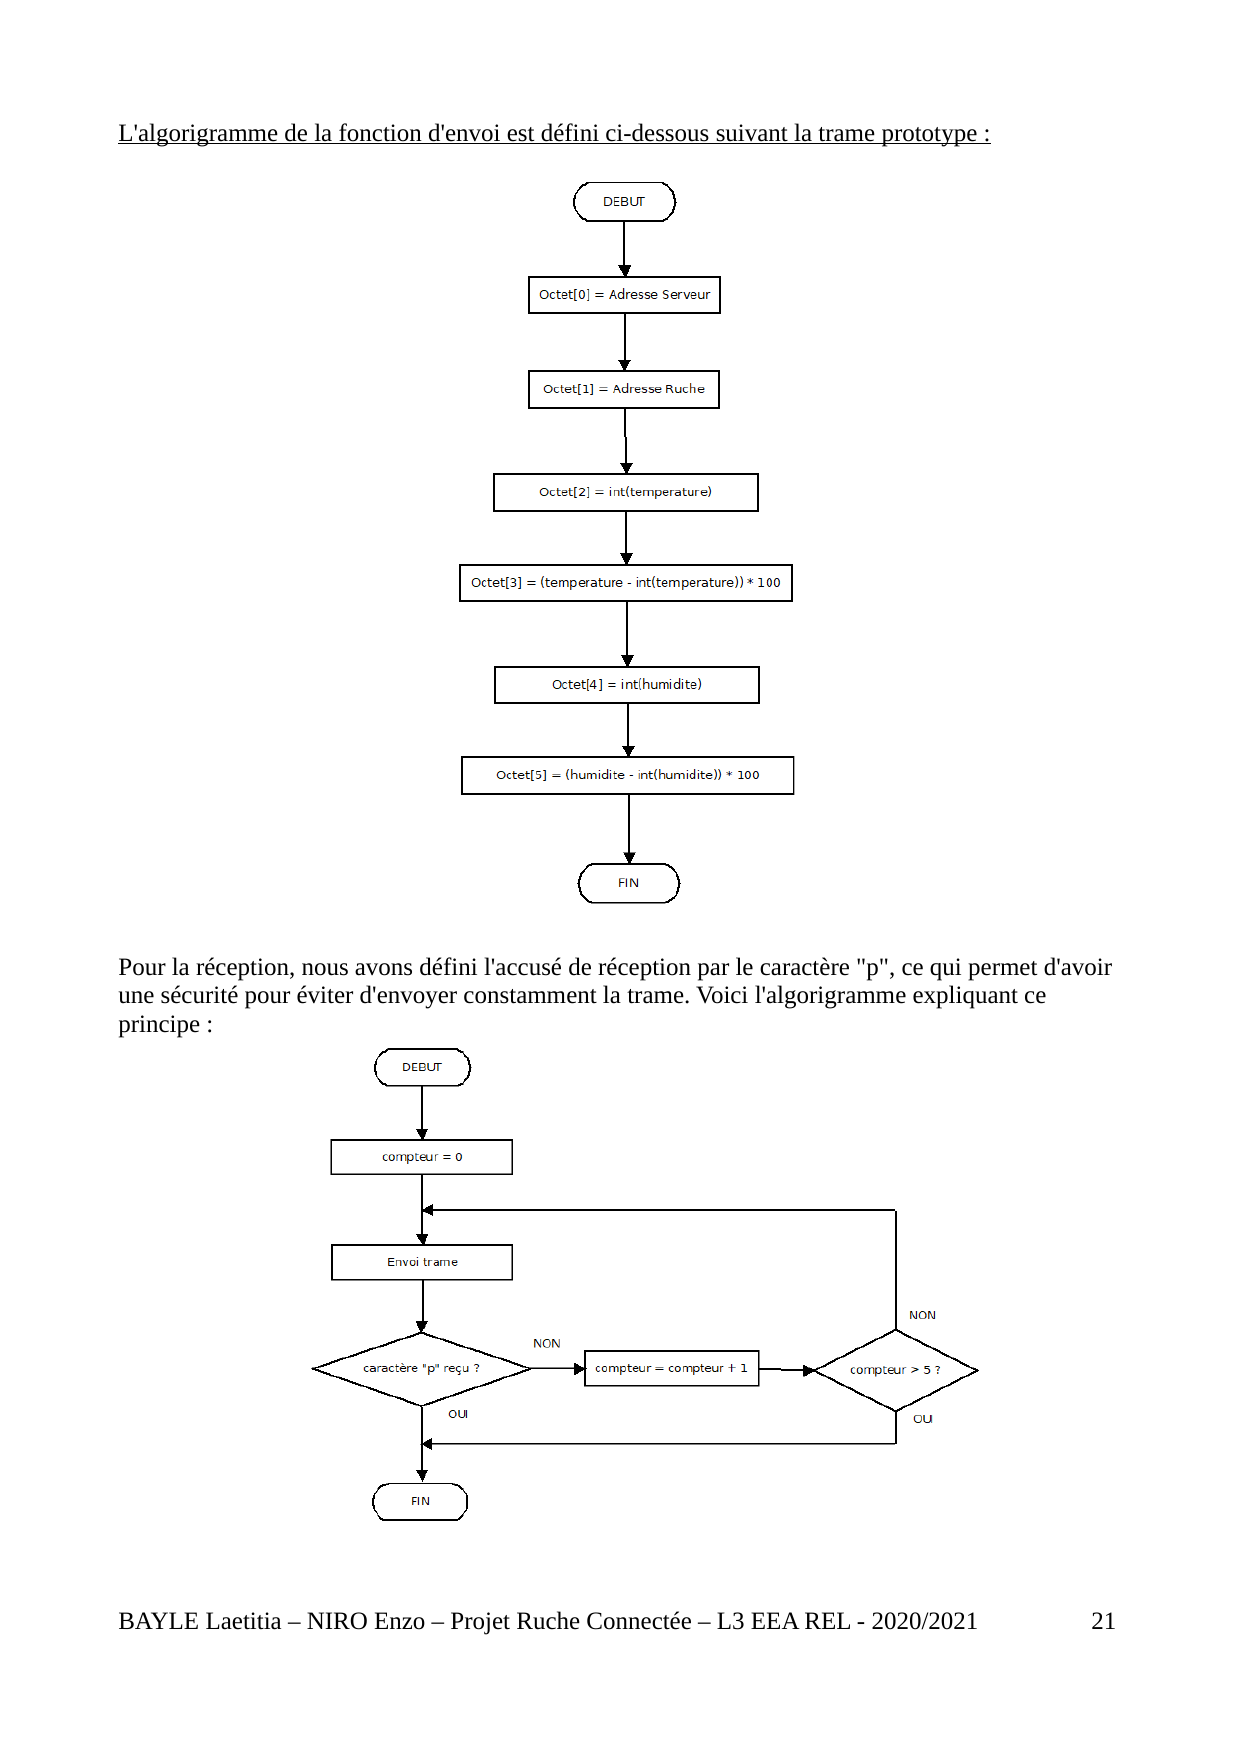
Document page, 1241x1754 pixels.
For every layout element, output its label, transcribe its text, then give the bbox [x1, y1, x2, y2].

picture [459, 182, 795, 904]
picture [311, 1048, 979, 1522]
text Pour la réception, nous avons défini l'accusé de réception par le caractère "p", ce qui permet d'avoir une sécurité pour éviter d'envoyer constamment la trame. Voici l'algorigramme expliquant ce principe : [118, 952, 1122, 1038]
text L'algorigramme de la fonction d'envoi est défini ci-dessous suivant la trame prototype : [118, 118, 1122, 147]
